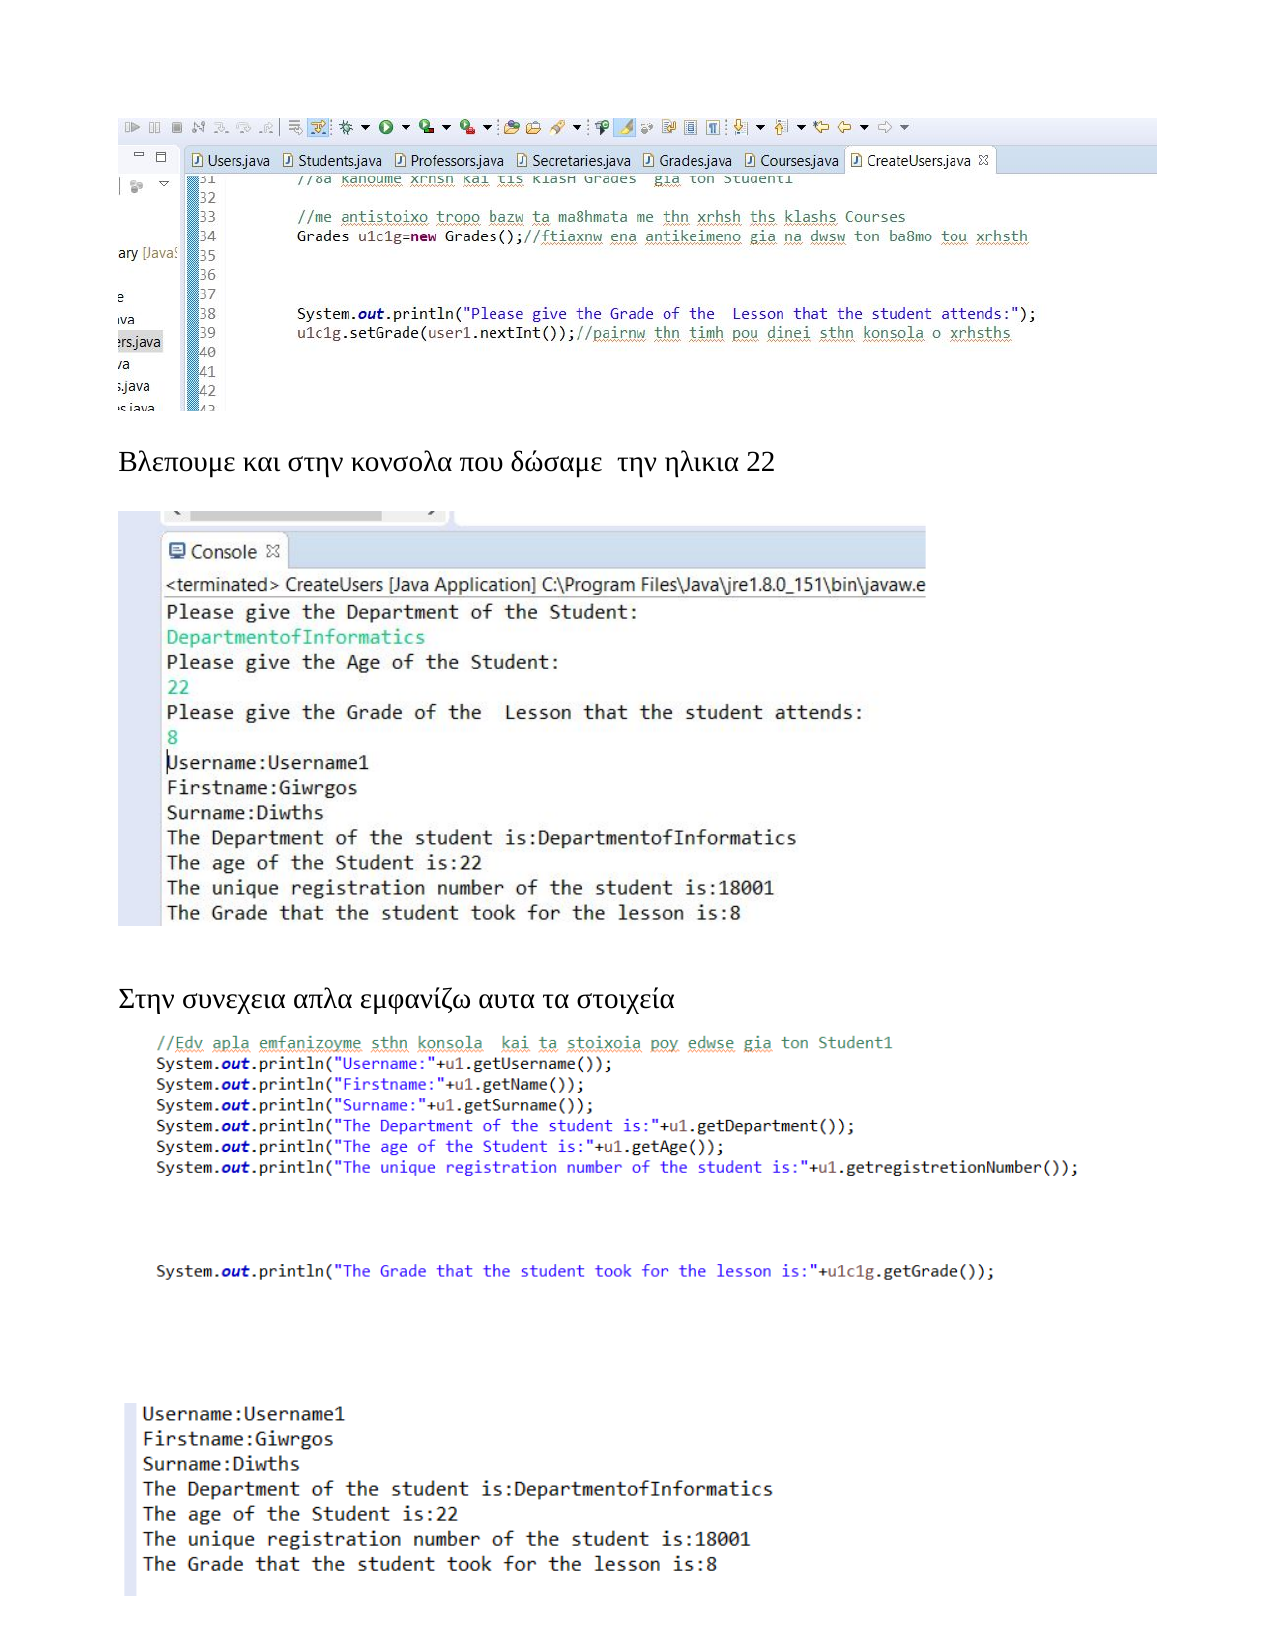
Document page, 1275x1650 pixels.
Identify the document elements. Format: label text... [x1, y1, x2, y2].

picture [118, 118, 1157, 411]
text Βλεπουμε και στην κονσολα που δώσαμε την ηλικια 22 [118, 444, 1157, 478]
picture [118, 1014, 1157, 1315]
text Στην συνεχεια απλα εμφανίζω αυτα τα στοιχεία [118, 981, 1157, 1014]
picture [124, 1403, 860, 1596]
picture [118, 511, 926, 926]
